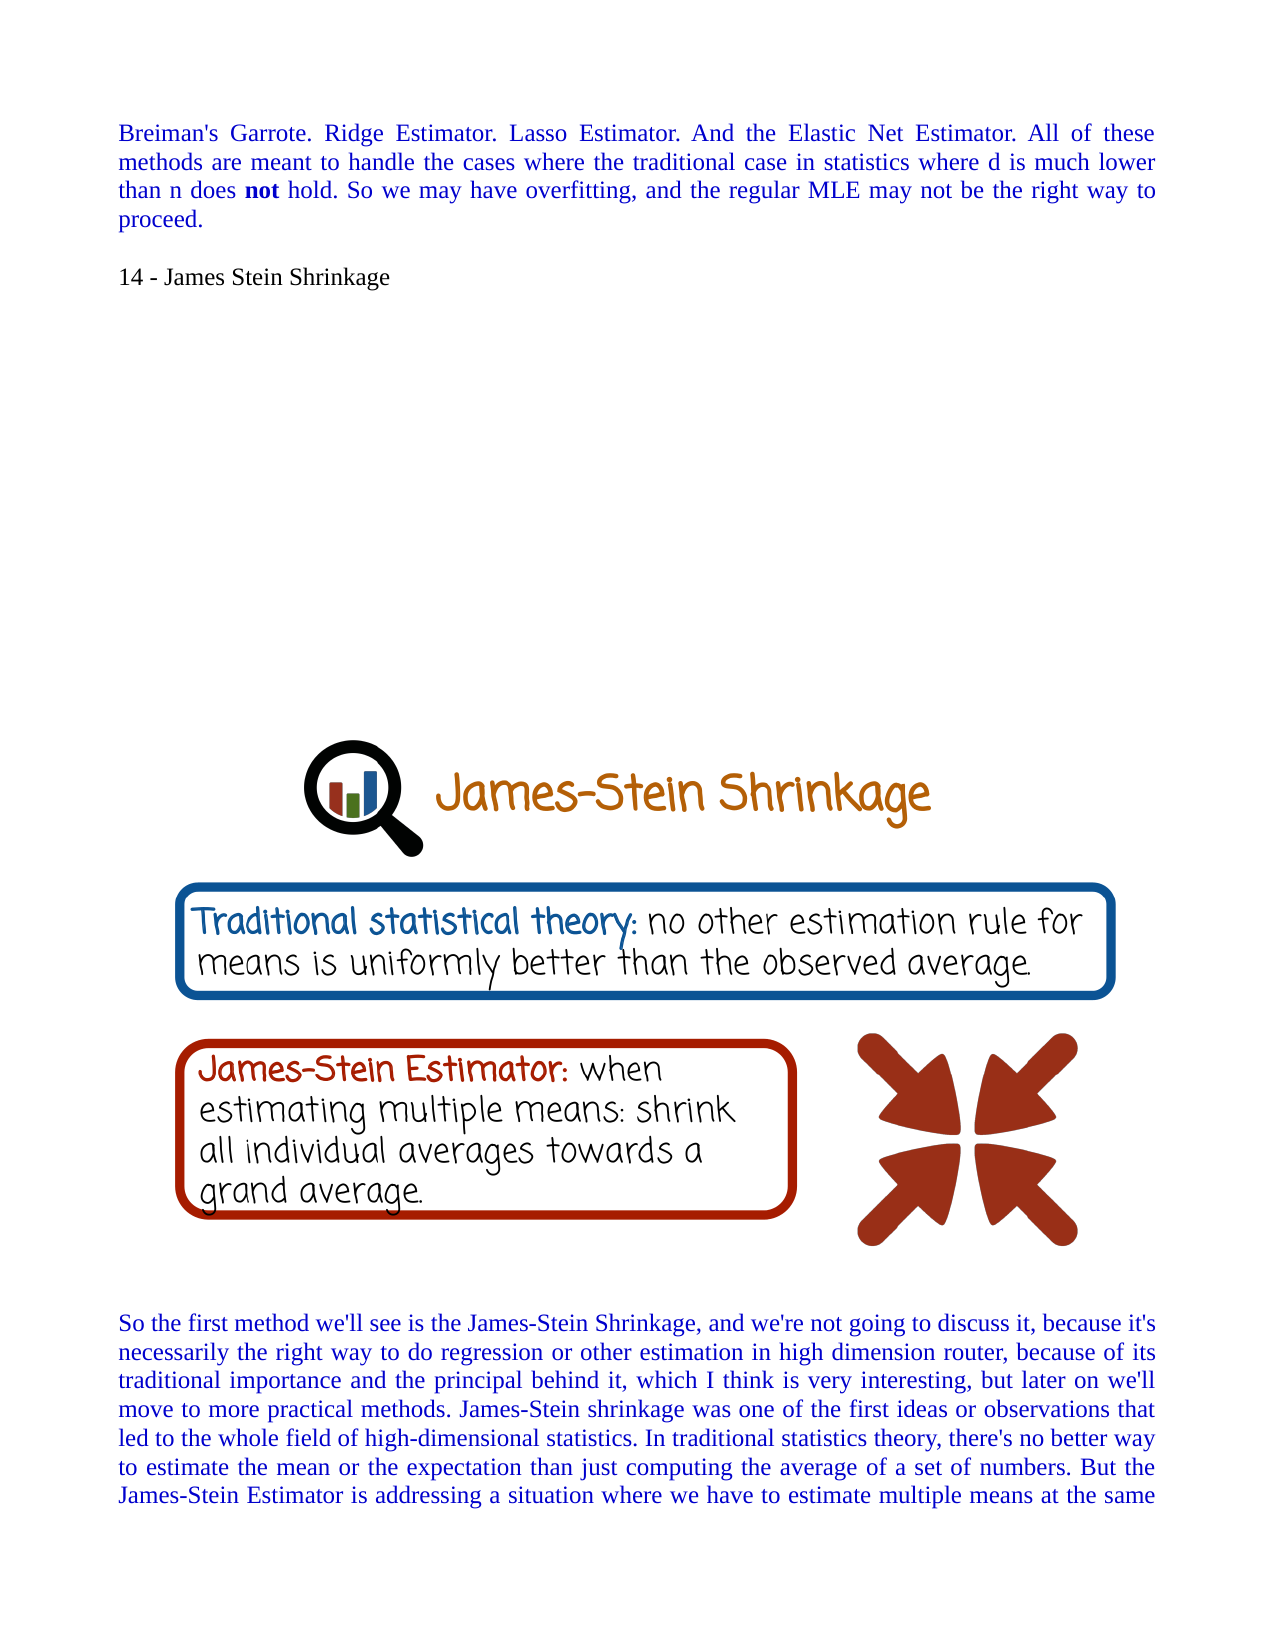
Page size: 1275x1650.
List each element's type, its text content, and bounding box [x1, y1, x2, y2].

text So the first method we'll see is the James-Stein Shrinkage, and we're not going to discuss it, because it's necessarily the right way to do regression or other estimation in high dimension router, because of its traditional importance and the principal behind it, which I think is very interesting, but later on we'll move to more practical methods. James-Stein shrinkage was one of the first ideas or observations that led to the whole field of high-dimensional statistics. In traditional statistics theory, there's no better way to estimate the mean or the expectation than just computing the average of a set of numbers. But the James-Stein Estimator is addressing a situation where we have to estimate multiple means at the same [118, 1308, 1157, 1509]
picture [118, 721, 1157, 1251]
text Breiman's Garrote. Ridge Estimator. Lasso Estimator. And the Elastic Net Estimator. All of these methods are meant to handle the cases where the traditional case in statistics where d is much lower than n does not hold. So we may have overfitting, and the regular MLE may not be the right way to proceed. [118, 118, 1157, 233]
text 14 - James Stein Shrinkage [118, 262, 1157, 291]
